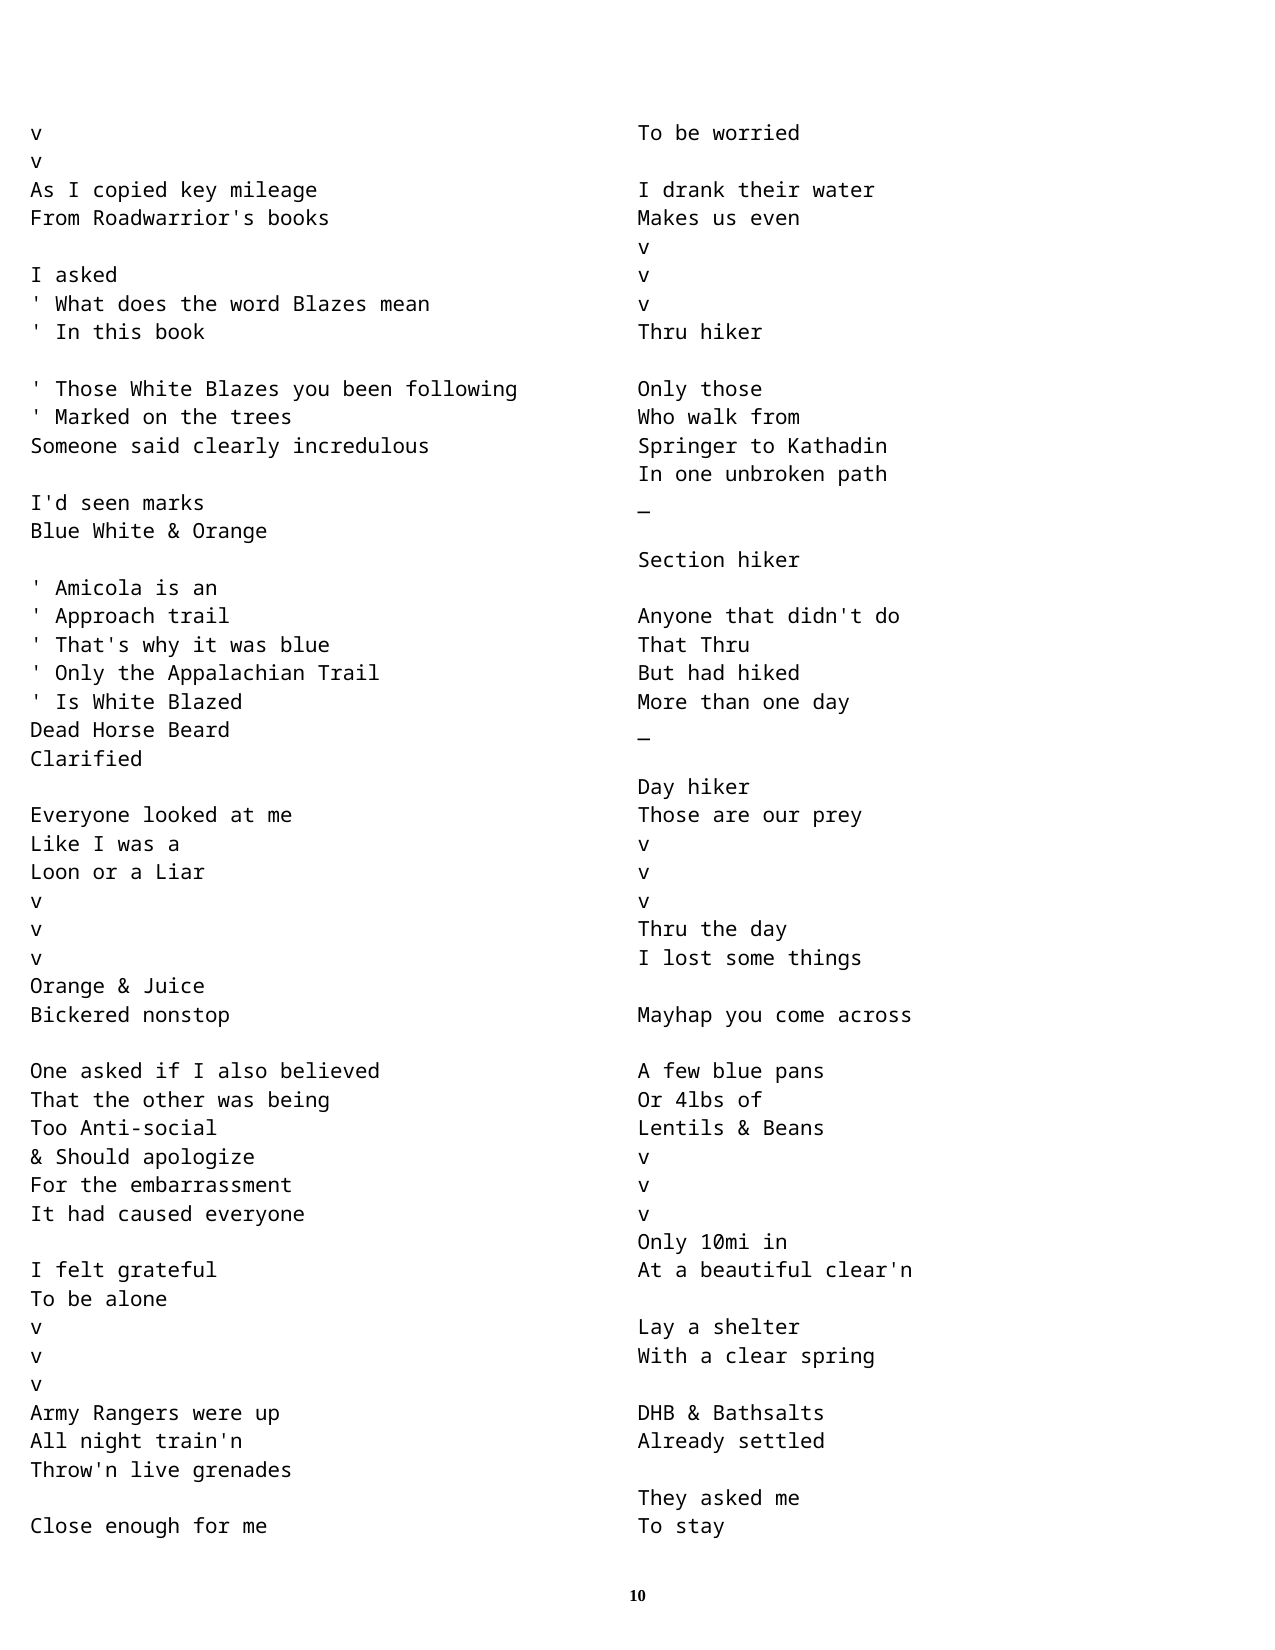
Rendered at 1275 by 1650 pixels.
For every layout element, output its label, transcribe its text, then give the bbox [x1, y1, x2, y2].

text Thru hiker [637, 317, 1245, 346]
text One asked if I also believed [30, 1057, 637, 1085]
text Close enough for me [30, 1512, 637, 1540]
text v [30, 147, 637, 175]
text To be worried [637, 118, 1245, 147]
text v [637, 1170, 1245, 1199]
text A few blue pans [637, 1057, 1245, 1085]
text v [30, 943, 637, 971]
text v [637, 1199, 1245, 1227]
text v [30, 118, 637, 147]
text v [637, 289, 1245, 317]
text Everyone looked at me [30, 801, 637, 829]
text Someone said clearly incredulous [30, 431, 637, 459]
text I felt grateful [30, 1256, 637, 1284]
text Like I was a [30, 829, 637, 857]
text Bickered nonstop [30, 1000, 637, 1028]
text At a beautiful clear'n [637, 1256, 1245, 1284]
text v [30, 886, 637, 914]
text All night train'n [30, 1426, 637, 1455]
text Lentils & Beans [637, 1113, 1245, 1142]
text Only those [637, 374, 1245, 402]
text I lost some things [637, 943, 1245, 971]
text ' Marked on the trees [30, 402, 637, 431]
text Lay a shelter [637, 1312, 1245, 1341]
text I asked [30, 260, 637, 289]
text v [637, 232, 1245, 260]
text I drank their water [637, 175, 1245, 203]
text v [637, 886, 1245, 914]
text ' Those White Blazes you been following [30, 374, 637, 402]
text Only 10mi in [637, 1227, 1245, 1256]
text In one unbroken path [637, 459, 1245, 488]
text Section hiker [637, 545, 1245, 573]
text ' Approach trail [30, 602, 637, 630]
text _ [637, 488, 1245, 516]
text Springer to Kathadin [637, 431, 1245, 459]
text To be alone [30, 1284, 637, 1312]
text Throw'n live grenades [30, 1455, 637, 1483]
text More than one day [637, 687, 1245, 715]
text v [30, 914, 637, 943]
text With a clear spring [637, 1341, 1245, 1369]
text & Should apologize [30, 1142, 637, 1170]
text To stay [637, 1512, 1245, 1540]
text Anyone that didn't do [637, 602, 1245, 630]
text ' That's why it was blue [30, 630, 637, 658]
text v [30, 1341, 637, 1369]
text DHB & Bathsalts [637, 1398, 1245, 1426]
text Loon or a Liar [30, 857, 637, 886]
text Dead Horse Beard [30, 715, 637, 744]
text Thru the day [637, 914, 1245, 943]
text v [637, 829, 1245, 857]
text From Roadwarrior's books [30, 203, 637, 232]
text Clarified [30, 744, 637, 772]
text v [30, 1369, 637, 1398]
text v [30, 1312, 637, 1341]
text ' In this book [30, 317, 637, 346]
text They asked me [637, 1483, 1245, 1512]
text As I copied key mileage [30, 175, 637, 203]
text Orange & Juice [30, 971, 637, 1000]
text I'd seen marks [30, 488, 637, 516]
text Or 4lbs of [637, 1085, 1245, 1113]
text Army Rangers were up [30, 1398, 637, 1426]
text That Thru [637, 630, 1245, 658]
text Makes us even [637, 203, 1245, 232]
text ' Amicola is an [30, 573, 637, 602]
text That the other was being [30, 1085, 637, 1113]
text Mayhap you come across [637, 1000, 1245, 1028]
text v [637, 260, 1245, 289]
text Too Anti-social [30, 1113, 637, 1142]
text Who walk from [637, 402, 1245, 431]
text _ [637, 715, 1245, 744]
text v [637, 857, 1245, 886]
text Blue White & Orange [30, 516, 637, 545]
text Those are our prey [637, 801, 1245, 829]
text ' Only the Appalachian Trail [30, 658, 637, 687]
text v [637, 1142, 1245, 1170]
text ' Is White Blazed [30, 687, 637, 715]
text Day hiker [637, 772, 1245, 801]
text But had hiked [637, 658, 1245, 687]
text For the embarrassment [30, 1170, 637, 1199]
text ' What does the word Blazes mean [30, 289, 637, 317]
text Already settled [637, 1426, 1245, 1455]
text It had caused everyone [30, 1199, 637, 1227]
